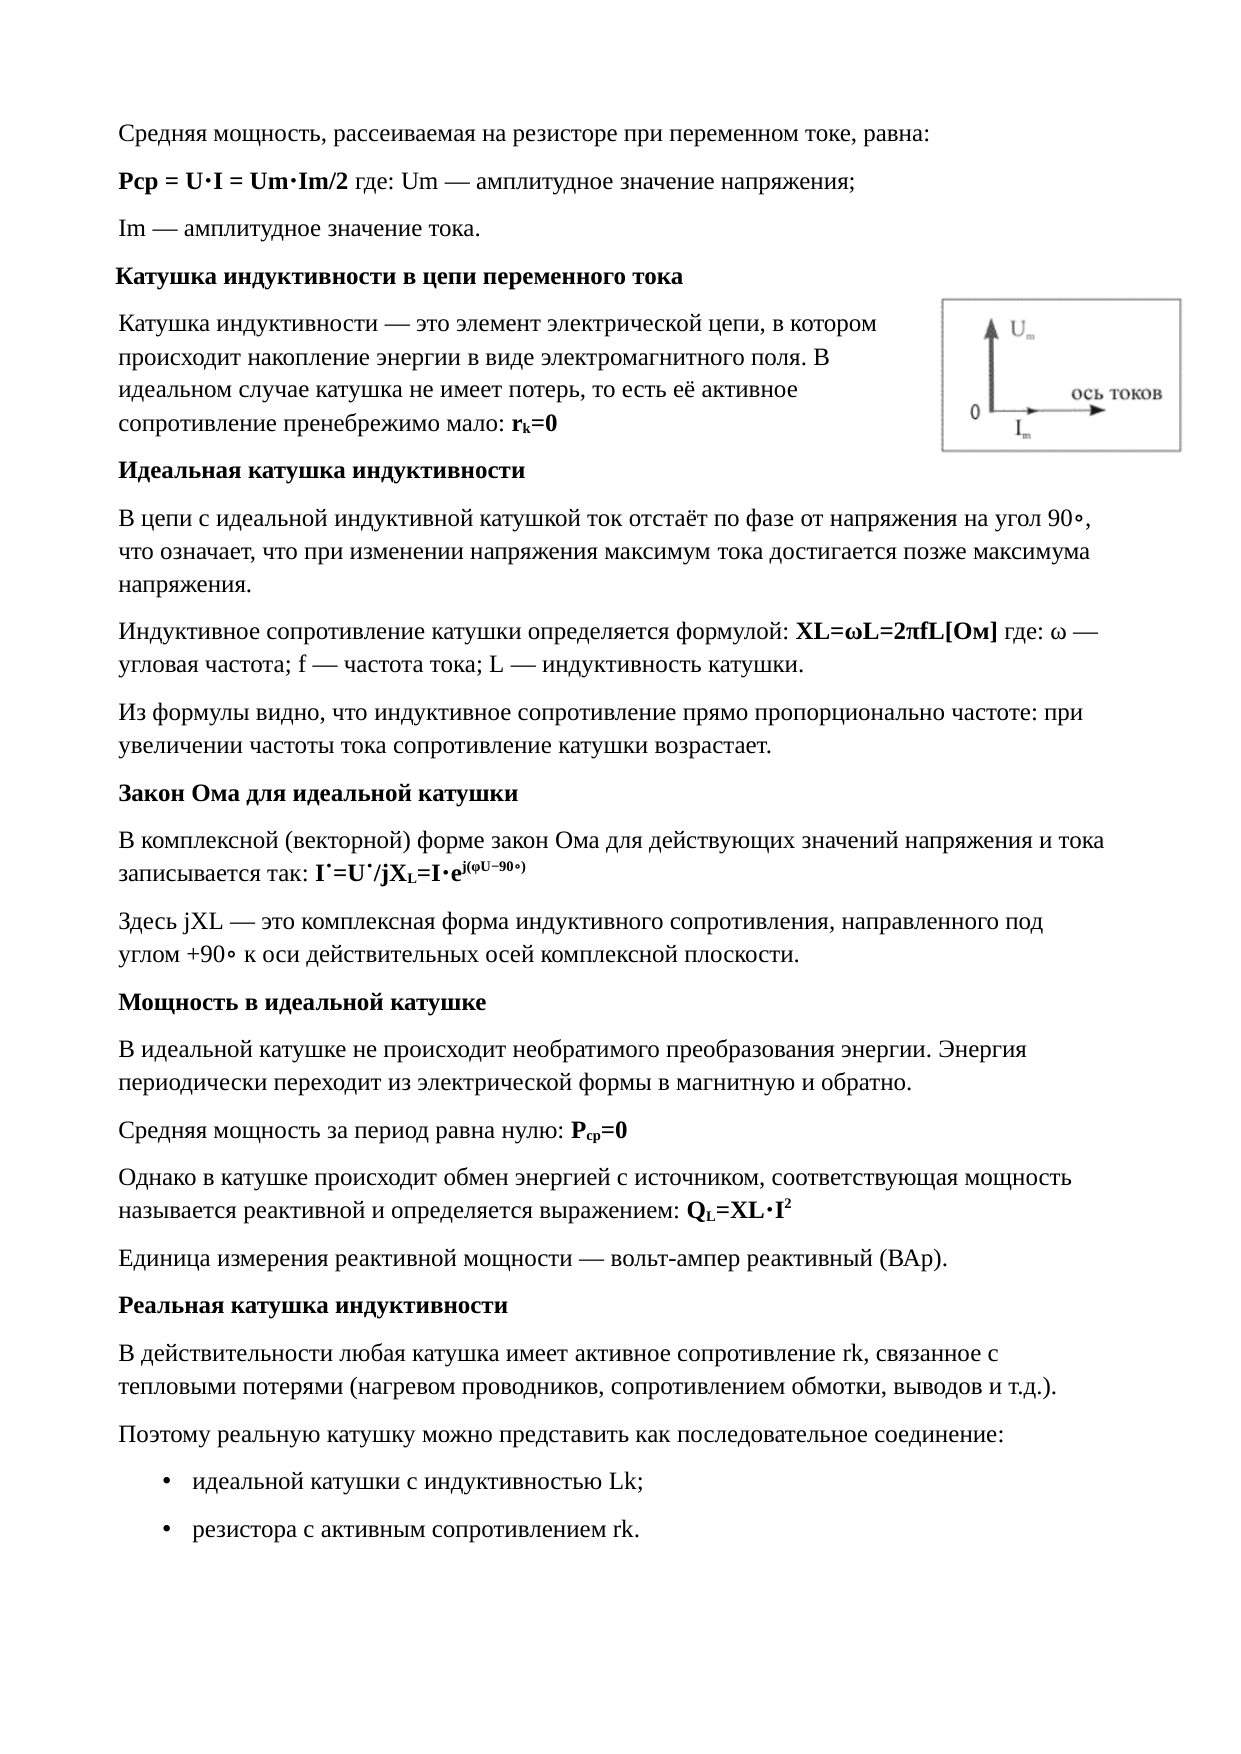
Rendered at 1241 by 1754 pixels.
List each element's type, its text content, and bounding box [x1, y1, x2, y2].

text Единица измерения реактивной мощности — вольт-ампер реактивный (ВАр). [118, 1243, 1122, 1272]
text Im — амплитудное значение тока. [118, 213, 1122, 242]
text В цепи с идеальной индуктивной катушкой ток отстаёт по фазе от напряжения на угол 90∘, что означает, что при изменении напряжения максимум тока достигается позже максимума напряжения. [118, 503, 1122, 598]
text Средняя мощность, рассеиваемая на резисторе при переменном токе, равна: [118, 118, 1122, 147]
text В идеальной катушке не происходит необратимого преобразования энергии. Энергия периодически переходит из электрической формы в магнитную и обратно. [118, 1034, 1122, 1096]
text В действительности любая катушка имеет активное сопротивление rk, связанное с тепловыми потерями (нагревом проводников, сопротивлением обмотки, выводов и т.д.). [118, 1338, 1122, 1400]
text Закон Ома для идеальной катушки [118, 778, 1122, 806]
text Pср = U⋅I = Um⋅Im/2 где: Um — амплитудное значение напряжения; [118, 166, 1122, 194]
text Здесь jXL — это комплексная форма индуктивного сопротивления, направленного под углом +90∘ к оси действительных осей комплексной плоскости. [118, 906, 1122, 968]
text В комплексной (векторной) форме закон Ома для действующих значений напряжения и тока записывается так: I˙=U˙/jXL=I⋅ej(φU−90∘) [118, 825, 1122, 887]
text Из формулы видно, что индуктивное сопротивление прямо пропорционально частоте: при увеличении частоты тока сопротивление катушки возрастает. [118, 697, 1122, 759]
text Катушка индуктивности — это элемент электрической цепи, в котором происходит накопление энергии в виде электромагнитного поля. В идеальном случае катушка не имеет потерь, то есть её активное сопротивление пренебрежимо мало: rk=0 [118, 308, 925, 436]
subtitle Идеальная катушка индуктивности [118, 455, 1122, 484]
list Катушка индуктивности в цепи переменного тока [86, 261, 1122, 290]
text Средняя мощность за период равна нулю: Pср=0 [118, 1115, 1122, 1143]
text Поэтому реальную катушку можно представить как последовательное соединение: [118, 1419, 1122, 1448]
text Однако в катушке происходит обмен энергией с источником, соответствующая мощность называется реактивной и определяется выражением: QL=XL⋅I2 [118, 1162, 1122, 1224]
subtitle Реальная катушка индуктивности [118, 1291, 1122, 1319]
list резистора с активным сопротивлением rk. [162, 1514, 1122, 1543]
subtitle Мощность в идеальной катушке [118, 987, 1122, 1015]
text Индуктивное сопротивление катушки определяется формулой: XL=ωL=2πfL[Ом] где: ω — угловая частота; f — частота тока; L — индуктивность катушки. [118, 616, 1122, 678]
list идеальной катушки с индуктивностью Lk; [162, 1466, 1122, 1495]
picture [925, 284, 1198, 464]
